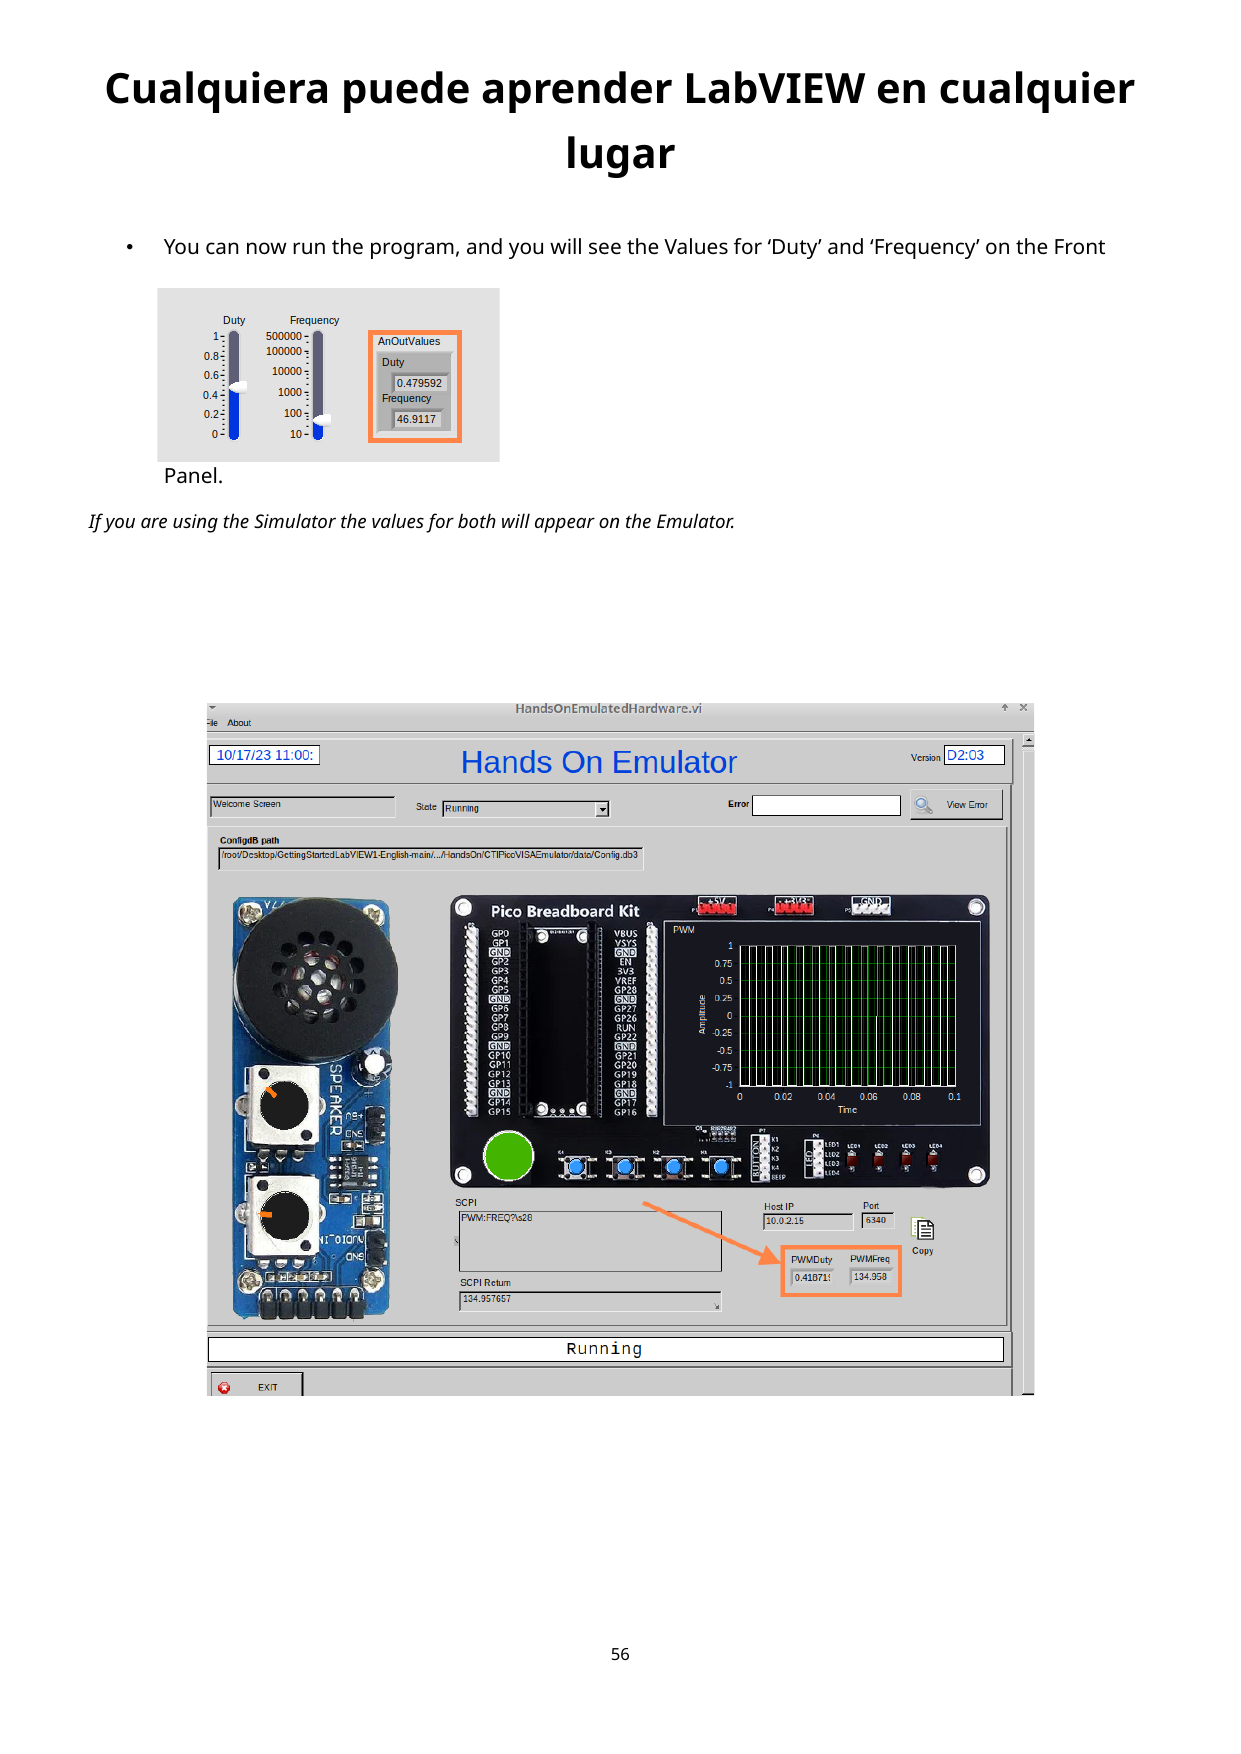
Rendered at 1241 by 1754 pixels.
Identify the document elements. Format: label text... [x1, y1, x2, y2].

list You can now run the program, and you will see the Values for ‘Duty’ and ‘Frequency’ on the Front Panel. [126, 232, 1152, 490]
picture [206, 703, 1035, 1396]
text If you are using the Simulator the values for both will appear on the Emulator. [88, 508, 1152, 534]
picture [157, 288, 500, 462]
